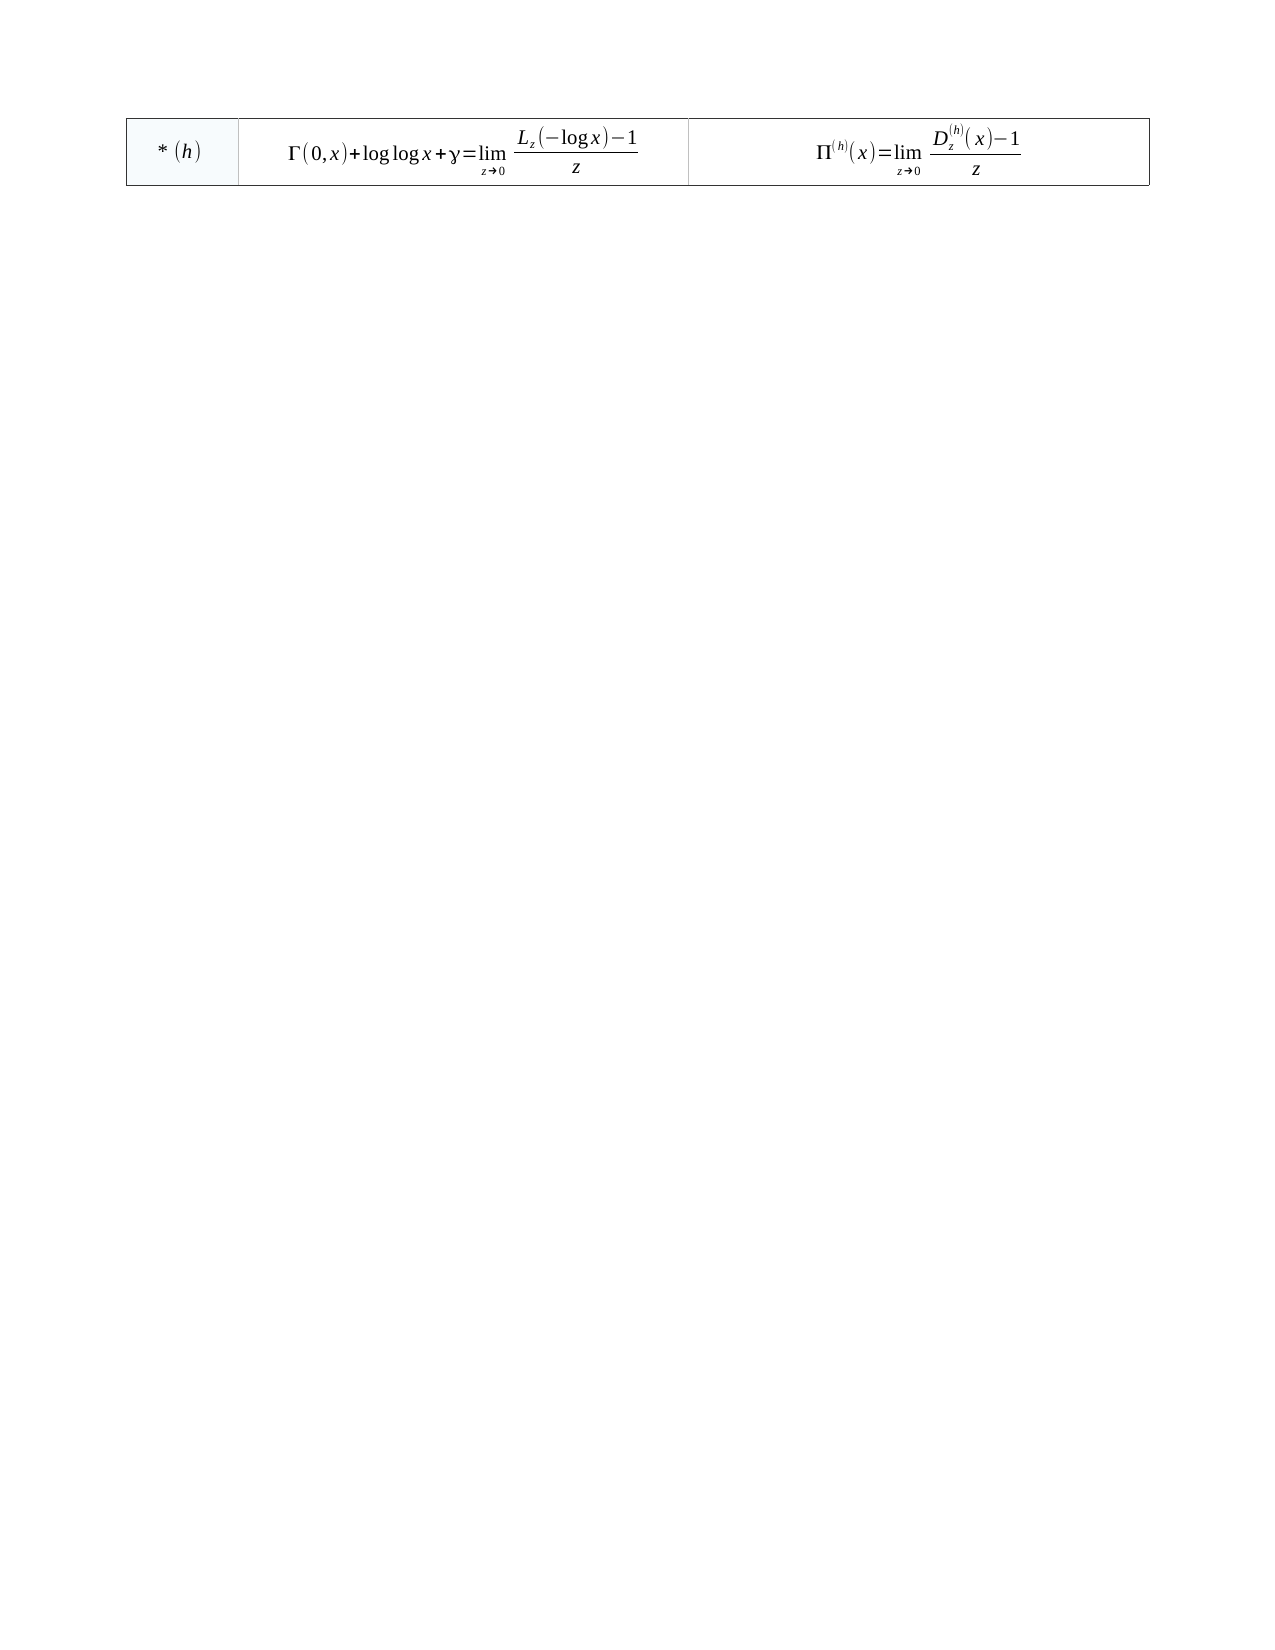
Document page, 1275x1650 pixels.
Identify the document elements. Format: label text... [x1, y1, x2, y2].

table_cell [689, 119, 1149, 185]
table_cell [239, 119, 688, 185]
table_cell * [127, 119, 238, 185]
